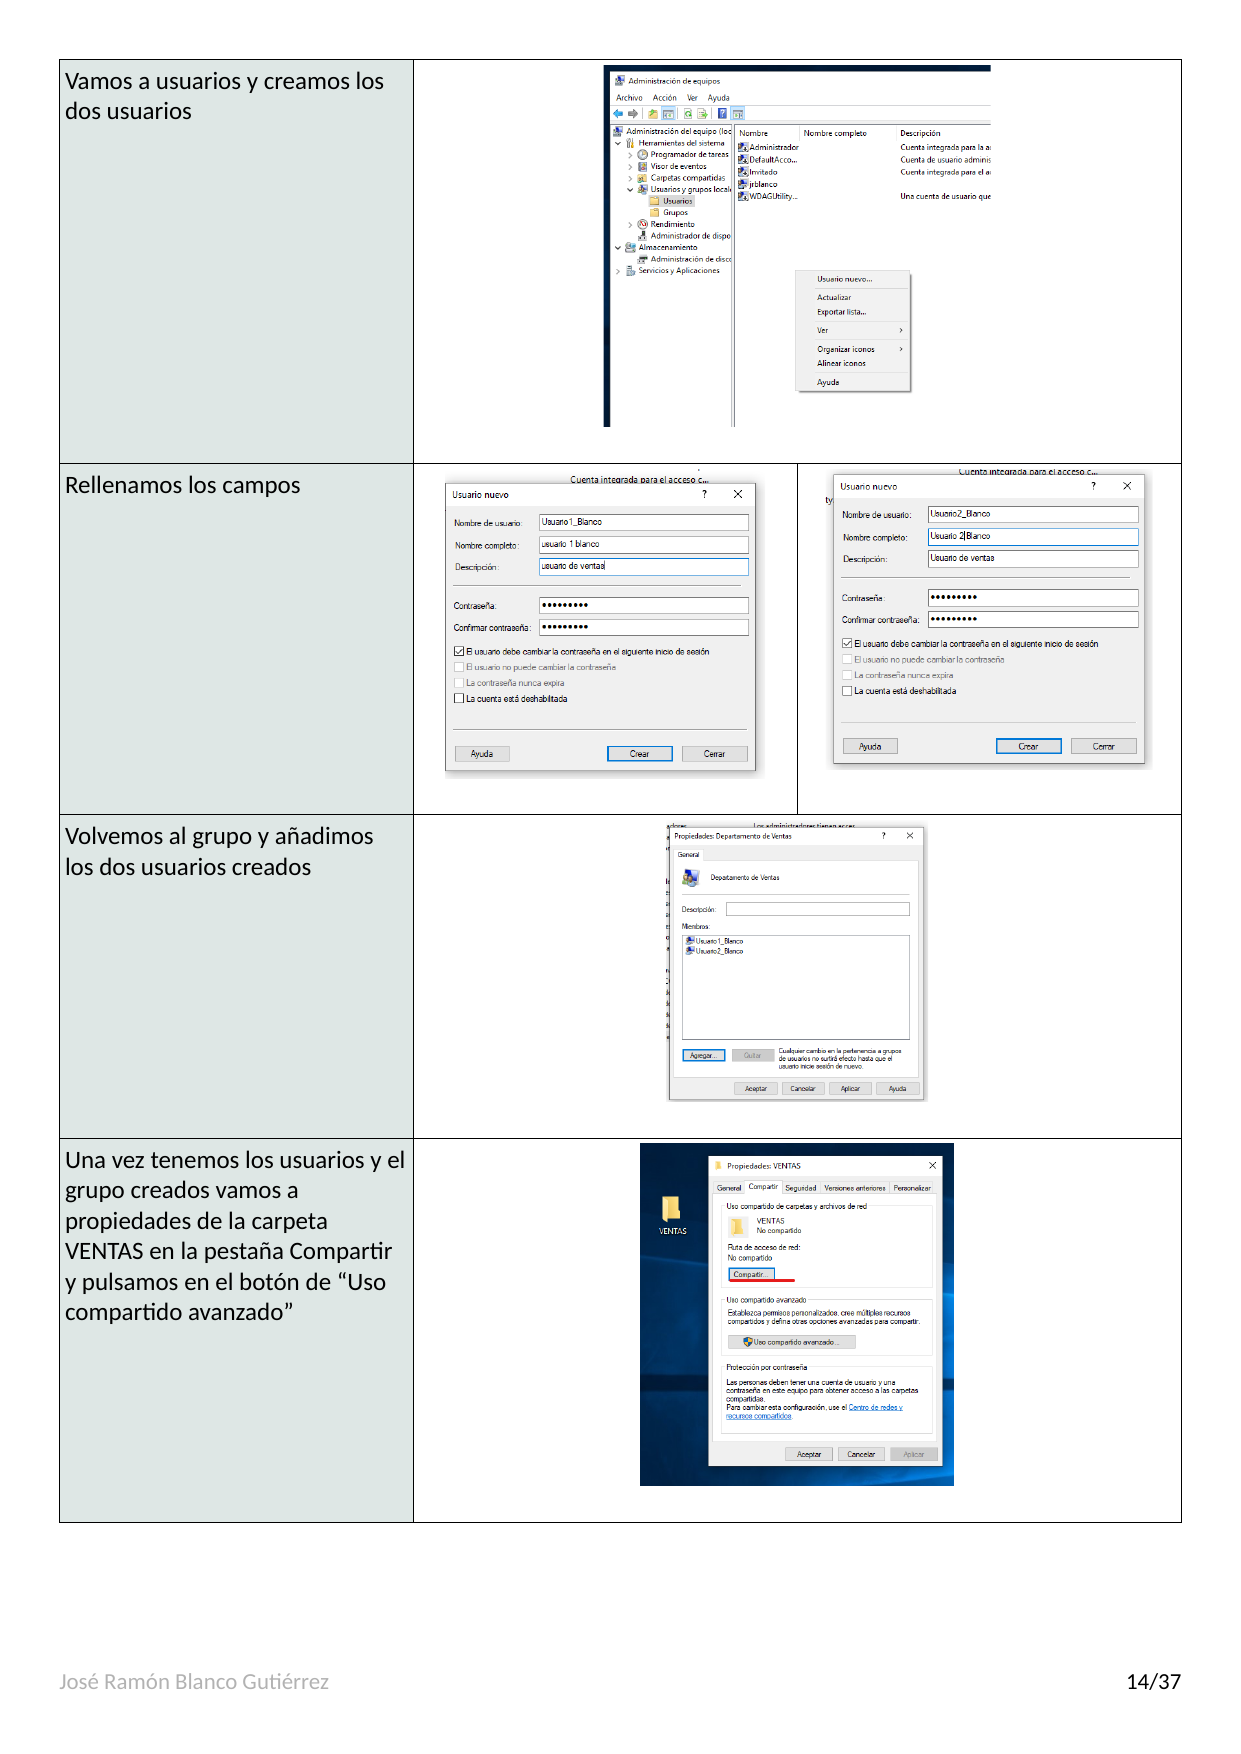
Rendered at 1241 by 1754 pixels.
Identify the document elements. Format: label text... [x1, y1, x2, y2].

table_cell [414, 1139, 1181, 1522]
table_cell Vamos a usuarios y creamos los dos usuarios [60, 60, 413, 463]
picture [603, 65, 991, 427]
table_cell Volvemos al grupo y añadimos los dos usuarios creados [60, 815, 413, 1138]
picture [445, 469, 766, 779]
picture [666, 820, 929, 1102]
picture [640, 1143, 954, 1486]
table_cell [414, 60, 1181, 463]
table_cell Rellenamos los campos [60, 464, 413, 814]
table_cell [414, 464, 797, 814]
table_cell Una vez tenemos los usuarios y el grupo creados vamos a propiedades de la carpeta VENTAS en la pestaña Compartir y pulsamos en el botón de “Uso compartido avanzado” [60, 1139, 413, 1522]
table_cell [414, 815, 1181, 1138]
table_cell [798, 464, 1181, 814]
picture [825, 469, 1153, 770]
